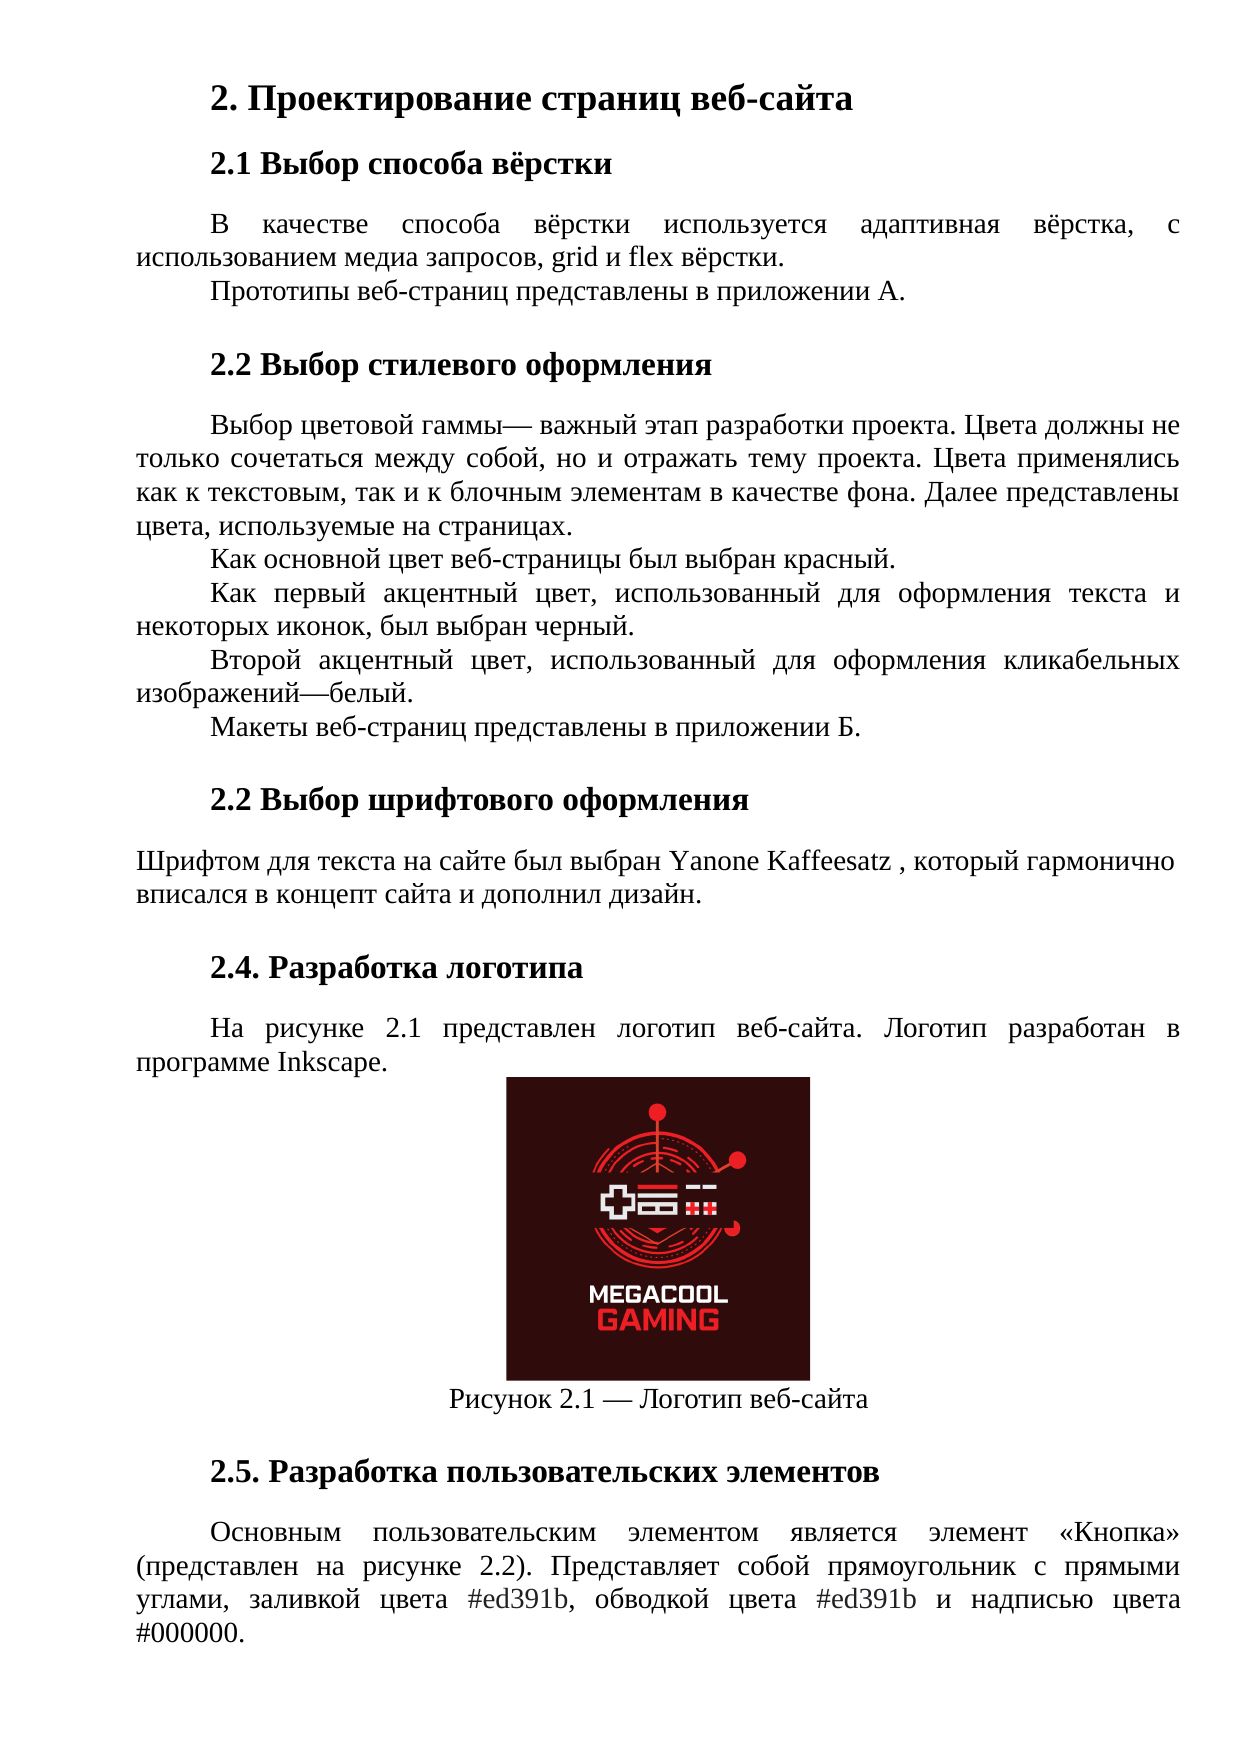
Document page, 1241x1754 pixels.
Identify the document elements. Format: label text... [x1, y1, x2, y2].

text Основным пользовательским элементом является элемент «Кнопка» (представлен на рисунке 2.2). Представляет собой прямоугольник с прямыми углами, заливкой цвета #ed391b, обводкой цвета #ed391b и надписью цвета #000000. [136, 1514, 1181, 1649]
text Прототипы веб-страниц представлены в приложении А. [136, 273, 1181, 307]
subtitle 2.5. Разработка пользовательских элементов [136, 1451, 1181, 1490]
text Рисунок 2.1 — Логотип веб-сайта [136, 1381, 1181, 1414]
text Макеты веб-страниц представлены в приложении Б. [136, 709, 1181, 742]
text На рисунке 2.1 представлен логотип веб-сайта. Логотип разработан в программе Inkscape. [136, 1010, 1181, 1077]
text Второй акцентный цвет, использованный для оформления кликабельных изображений—белый. [136, 642, 1181, 709]
subtitle 2.2 Выбор шрифтового оформления [136, 779, 1181, 818]
text Шрифтом для текста на сайте был выбран Yanone Kaffeesatz , который гармонично вписался в концепт сайта и дополнил дизайн. [136, 843, 1181, 910]
text В качестве способа вёрстки используется адаптивная вёрстка, с использованием медиа запросов, grid и flex вёрстки. [136, 206, 1181, 273]
subtitle 2. Проектирование страниц веб-сайта [136, 75, 1181, 118]
text Как основной цвет веб-страницы был выбран красный. [136, 541, 1181, 575]
text Как первый акцентный цвет, использованный для оформления текста и некоторых иконок, был выбран черный. [136, 575, 1181, 642]
subtitle 2.4. Разработка логотипа [136, 947, 1181, 985]
text Выбор цветовой гаммы— важный этап разработки проекта. Цвета должны не только сочетаться между собой, но и отражать тему проекта. Цвета применялись как к текстовым, так и к блочным элементам в качестве фона. Далее представлены цвета, используемые на страницах. [136, 407, 1181, 541]
subtitle 2.2 Выбор стилевого оформления [136, 344, 1181, 382]
subtitle 2.1 Выбор способа вёрстки [136, 143, 1181, 181]
